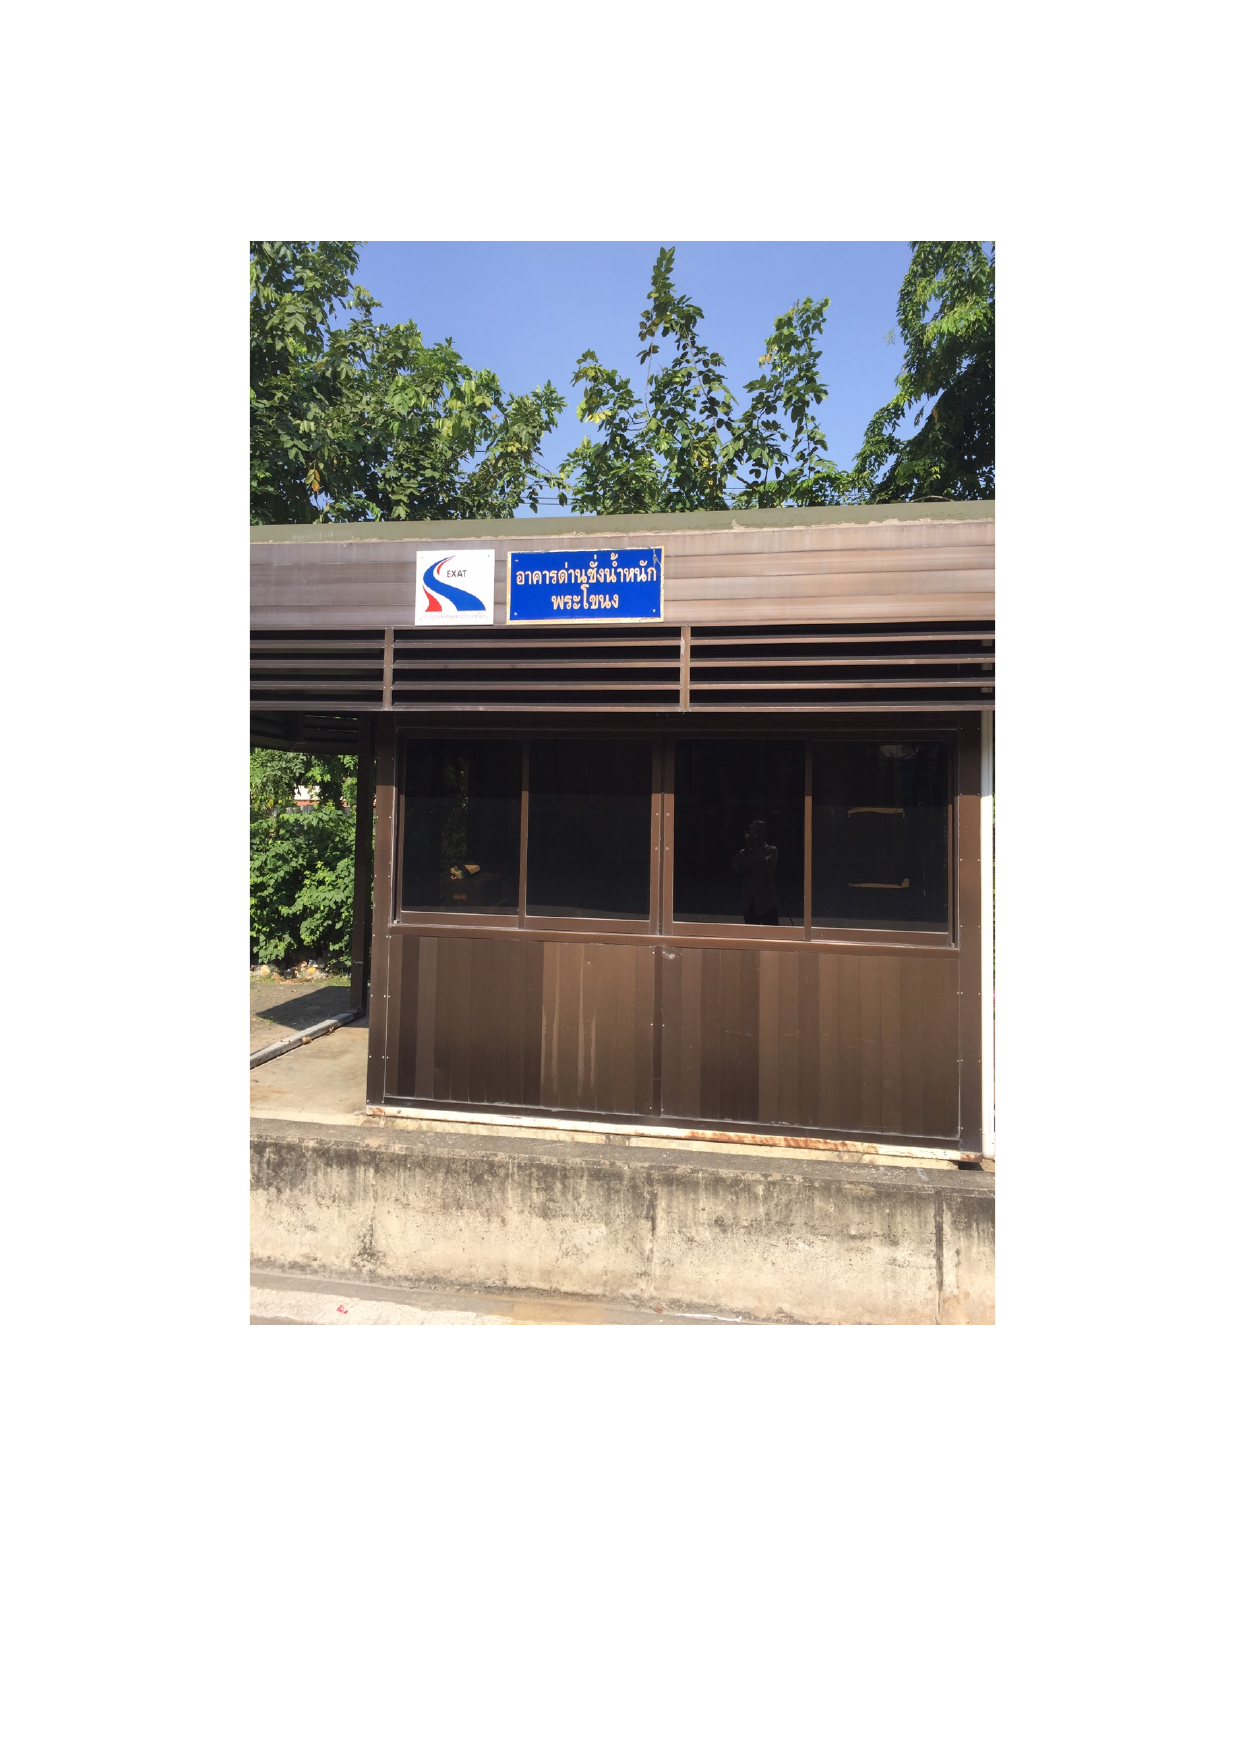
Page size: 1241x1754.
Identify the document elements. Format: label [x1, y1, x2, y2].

picture [249, 241, 996, 1325]
